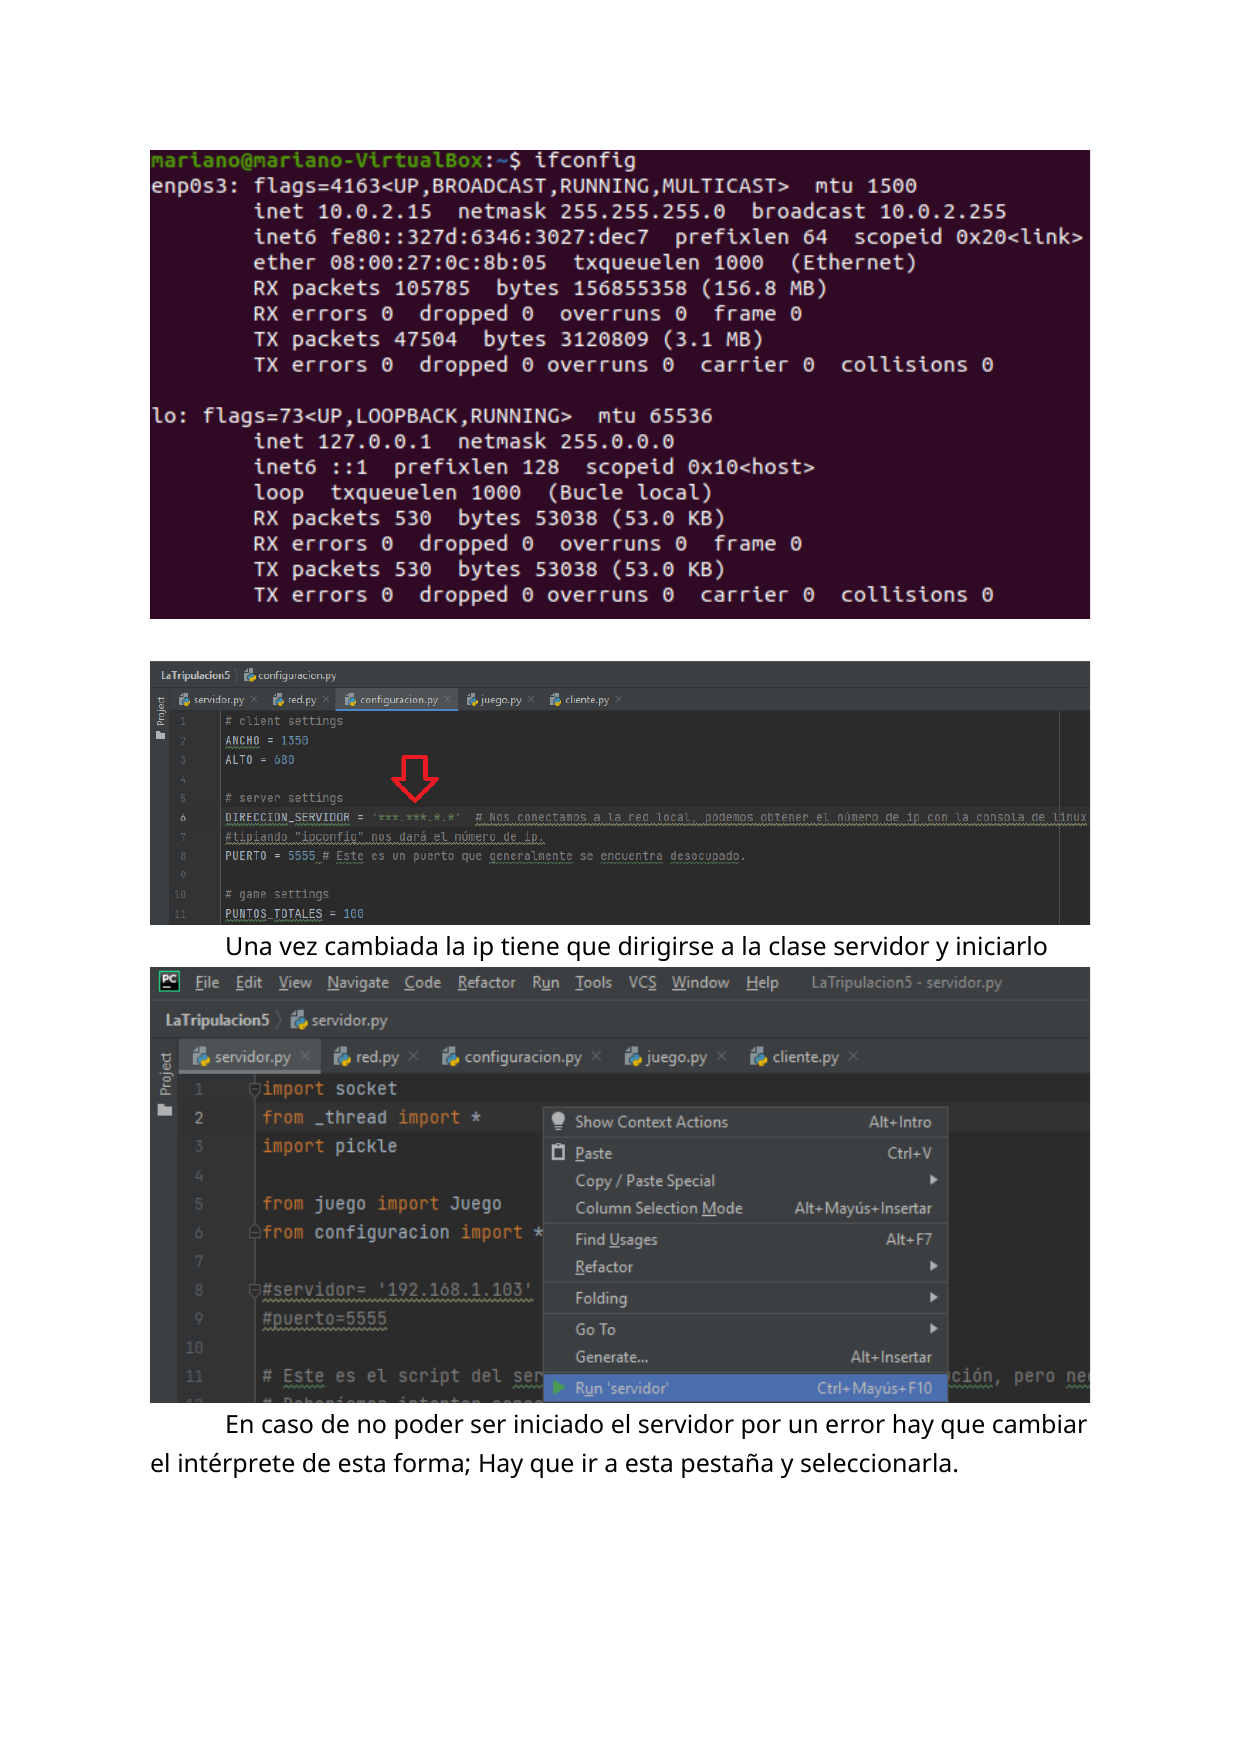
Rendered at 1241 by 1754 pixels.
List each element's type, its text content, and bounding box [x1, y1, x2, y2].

text En caso de no poder ser iniciado el servidor por un error hay que cambiar el intérprete de esta forma; Hay que ir a esta pestaña y seleccionarla. [150, 1407, 1090, 1480]
picture [150, 967, 1091, 1403]
text Una vez cambiada la ip tiene que dirigirse a la clase servidor y iniciarlo [150, 928, 1090, 962]
picture [150, 150, 1091, 619]
picture [150, 661, 1091, 925]
